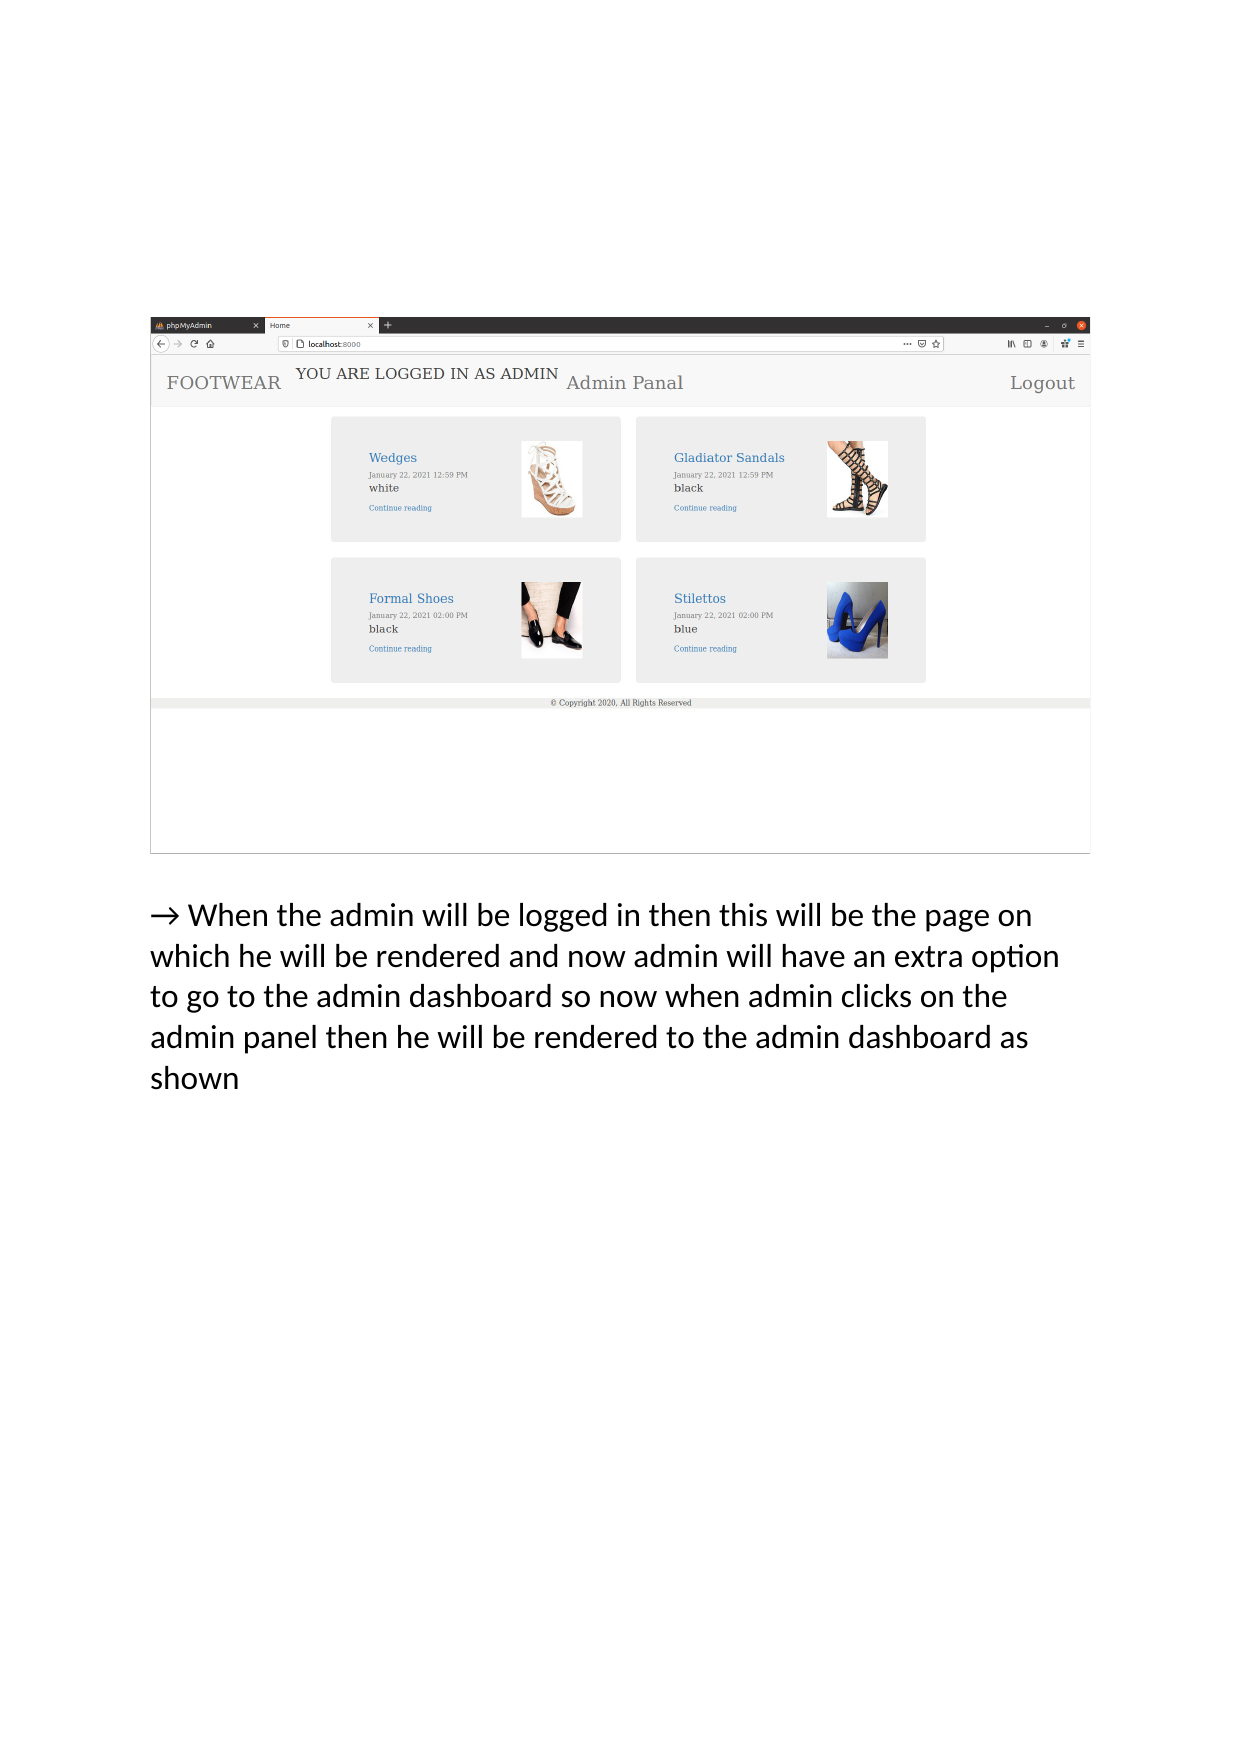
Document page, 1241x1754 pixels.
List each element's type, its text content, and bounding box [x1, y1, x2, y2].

picture [150, 317, 1091, 854]
list → When the admin will be logged in then this will be the page on which he will be rendered and now admin will have an extra option to go to the admin dashboard so now when admin clicks on the admin panel then he will be rendered to the admin dashboard as shown [150, 894, 1090, 1097]
